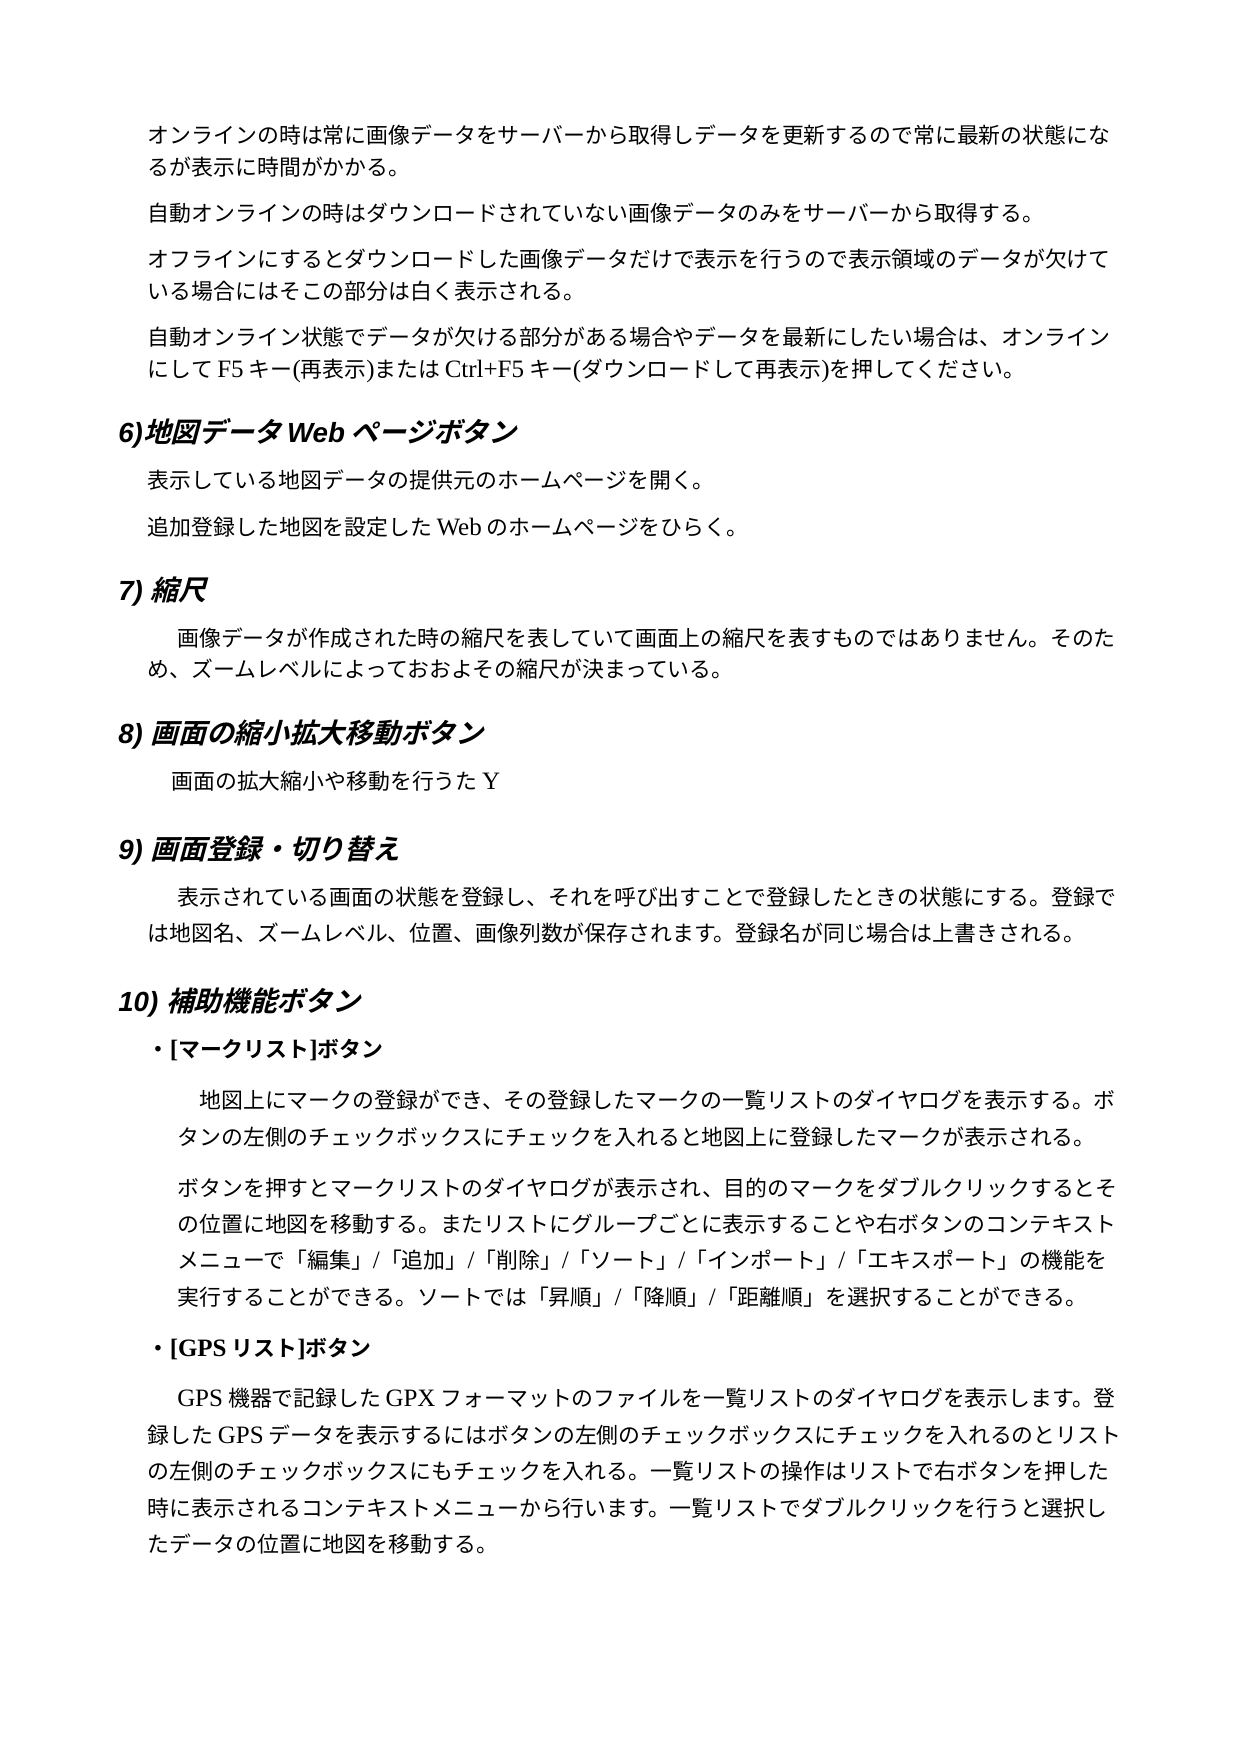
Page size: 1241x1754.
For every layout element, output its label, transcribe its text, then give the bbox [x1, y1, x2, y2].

text 表示されている画面の状態を登録し、それを呼び出すことで登録したときの状態にする。登録では地図名、ズームレベル、位置、画像列数が保存されます。登録名が同じ場合は上書きされる。 [148, 880, 1122, 948]
subtitle 7) 縮尺 [118, 568, 1122, 608]
text 自動オンライン状態でデータが欠ける部分がある場合やデータを最新にしたい場合は、オンラインにしてF5キー(再表示)またはCtrl+F5キー(ダウンロードして再表示)を押してください。 [148, 320, 1122, 383]
text 地図上にマークの登録ができ、その登録したマークの一覧リストのダイヤログを表示する。ボタンの左側のチェックボックスにチェックを入れると地図上に登録したマークが表示される。 [177, 1083, 1122, 1151]
text オンラインの時は常に画像データをサーバーから取得しデータを更新するので常に最新の状態になるが表示に時間がかかる。 [148, 118, 1122, 181]
subtitle 9) 画面登録・切り替え [118, 827, 1122, 867]
text オフラインにするとダウンロードした画像データだけで表示を行うので表示領域のデータが欠けている場合にはそこの部分は白く表示される。 [148, 242, 1122, 306]
text 自動オンラインの時はダウンロードされていない画像データのみをサーバーから取得する。 [148, 196, 1122, 228]
subtitle 8) 画面の縮小拡大移動ボタン [118, 711, 1122, 751]
text ボタンを押すとマークリストのダイヤログが表示され、目的のマークをダブルクリックするとその位置に地図を移動する。またリストにグループごとに表示することや右ボタンのコンテキストメニューで「編集」/「追加」/「削除」/「ソート」/「インポート」/「エキスポート」の機能を実行することができる。ソートでは「昇順」/「降順」/「距離順」を選択することができる。 [177, 1171, 1122, 1311]
text 画面の拡大縮小や移動を行うたY [148, 764, 1122, 796]
text 表示している地図データの提供元のホームページを開く。 [148, 463, 1122, 495]
text GPS機器で記録したGPXフォーマットのファイルを一覧リストのダイヤログを表示します。登録したGPSデータを表示するにはボタンの左側のチェックボックスにチェックを入れるのとリストの左側のチェックボックスにもチェックを入れる。一覧リストの操作はリストで右ボタンを押した時に表示されるコンテキストメニューから行います。一覧リストでダブルクリックを行うと選択したデータの位置に地図を移動する。 [148, 1381, 1122, 1558]
text ・[GPSリスト]ボタン [118, 1331, 1122, 1362]
text 追加登録した地図を設定したWebのホームページをひらく。 [148, 509, 1122, 541]
subtitle 10) 補助機能ボタン [118, 980, 1122, 1020]
subtitle 6)地図データWebページボタン [118, 411, 1122, 451]
text 画像データが作成された時の縮尺を表していて画面上の縮尺を表すものではありません。そのため、ズームレベルによっておおよその縮尺が決まっている。 [148, 621, 1122, 684]
text ・[マークリスト]ボタン [118, 1032, 1122, 1064]
